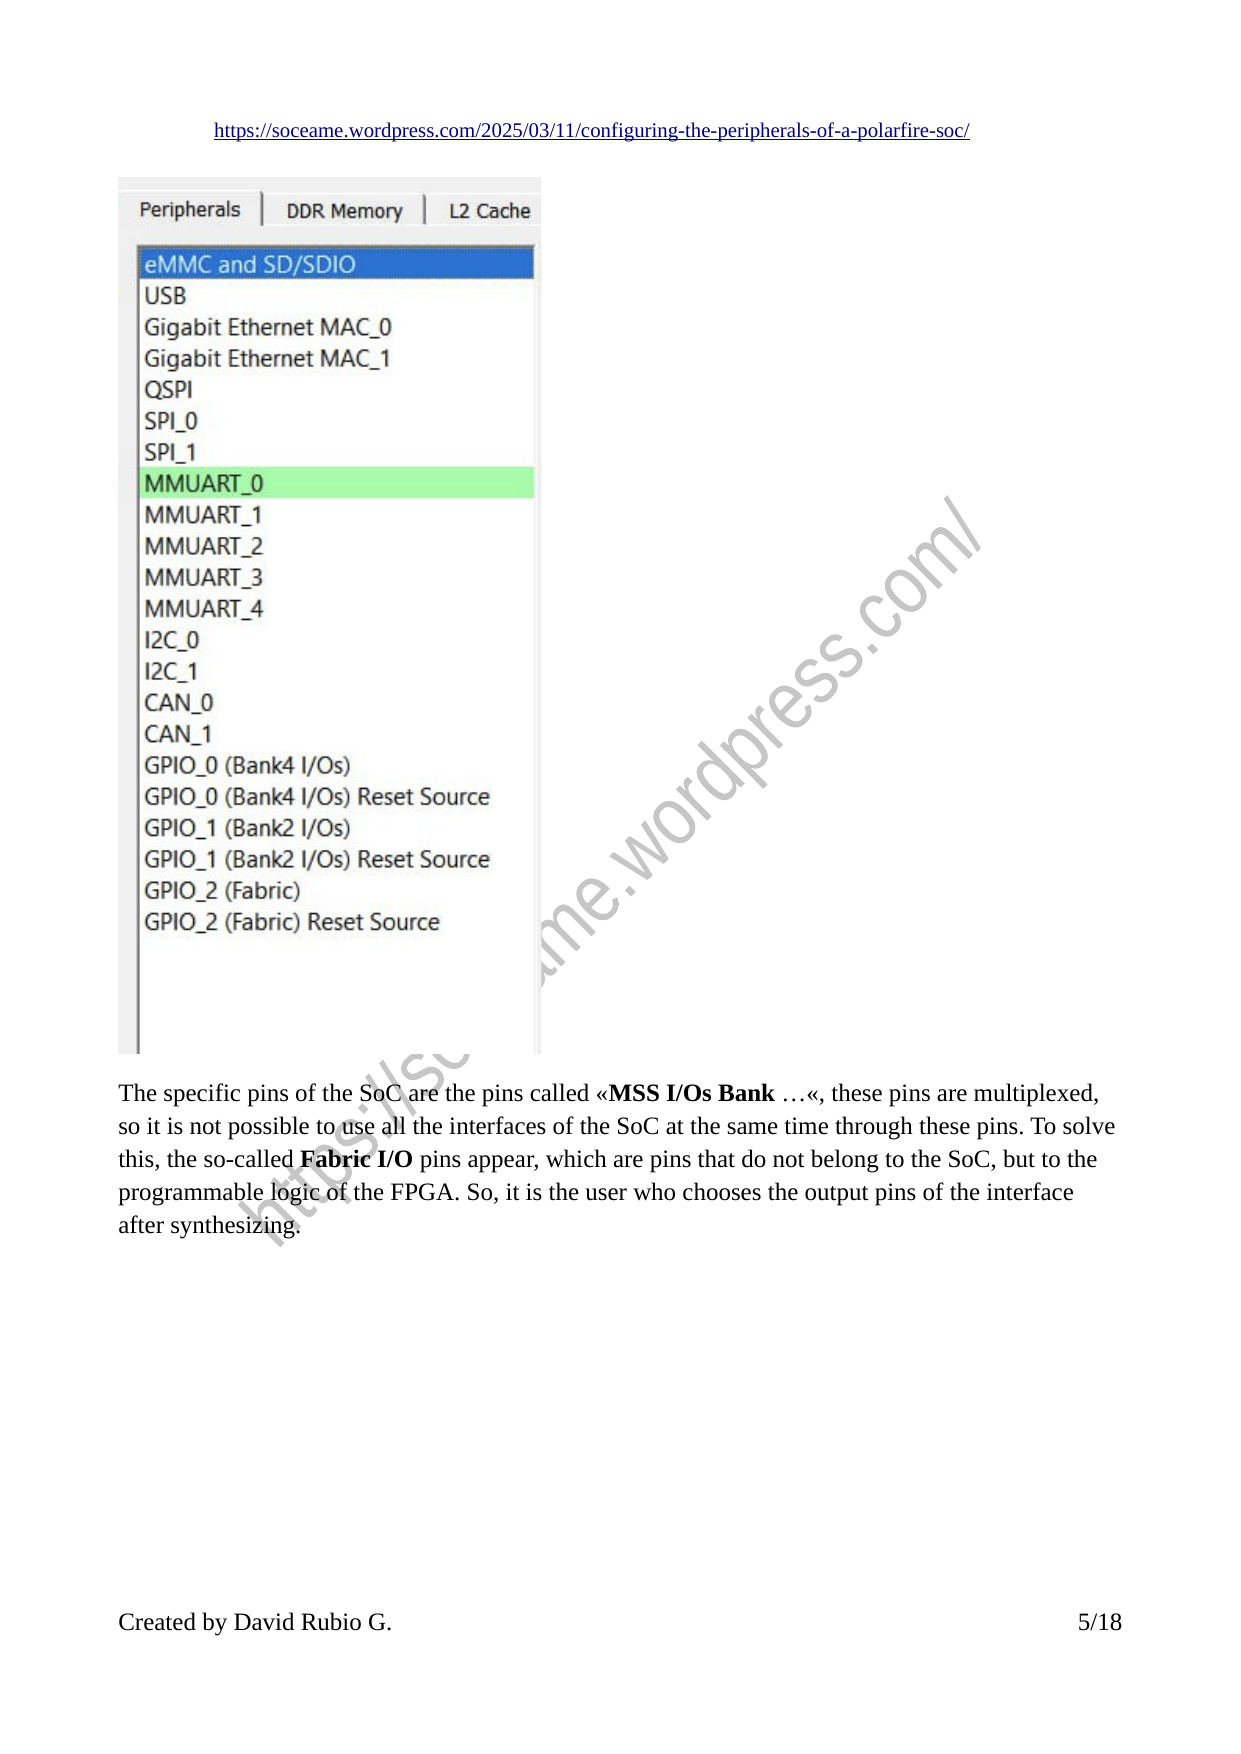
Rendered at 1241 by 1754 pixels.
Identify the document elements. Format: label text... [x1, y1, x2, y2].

text The specific pins of the SoC are the pins called «MSS I/Os Bank …«, these pins are multiplexed, so it is not possible to use all the interfaces of the SoC at the same time through these pins. To solve this, the so-called Fabric I/O pins appear, which are pins that do not belong to the SoC, but to the programmable logic of the FPGA. So, it is the user who chooses the output pins of the interface after synthesizing. [118, 1078, 1122, 1239]
picture [118, 177, 542, 1054]
